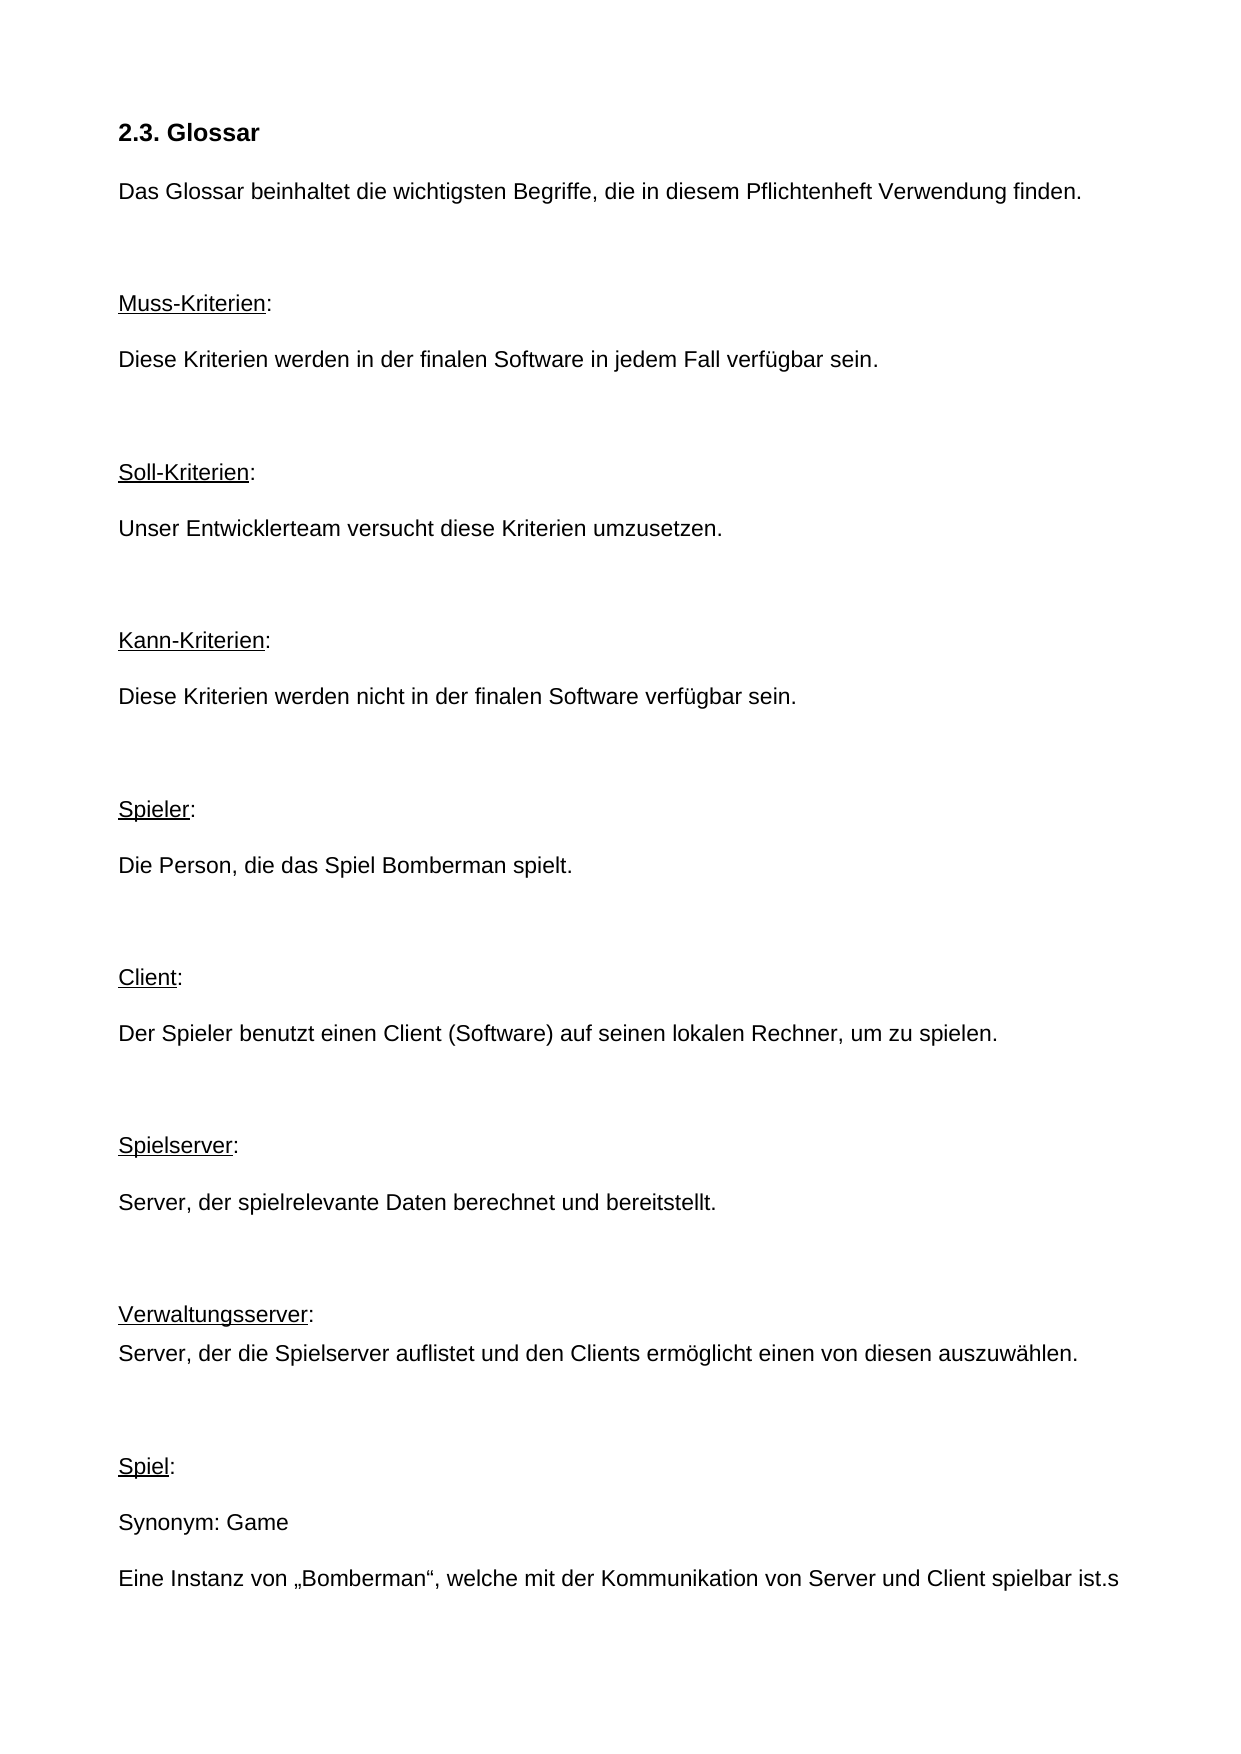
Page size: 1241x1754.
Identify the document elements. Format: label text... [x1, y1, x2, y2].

text Muss-Kriterien: [118, 290, 1122, 317]
text Kann-Kriterien: [118, 627, 1122, 653]
text Diese Kriterien werden nicht in der finalen Software verfügbar sein. [118, 683, 1122, 709]
text Soll-Kriterien: [118, 459, 1122, 485]
text Client: [118, 964, 1122, 990]
text 2.3. Glossar [118, 118, 1122, 147]
text Die Person, die das Spiel Bomberman spielt. [118, 852, 1122, 878]
text Spielserver: [118, 1132, 1122, 1159]
text Eine Instanz von „Bomberman“, welche mit der Kommunikation von Server und Client spielbar ist.s [118, 1565, 1122, 1591]
text Synonym: Game [118, 1509, 1122, 1535]
text Das Glossar beinhaltet die wichtigsten Begriffe, die in diesem Pflichtenheft Verwendung finden. [118, 178, 1122, 204]
text Spieler: [118, 796, 1122, 822]
text Server, der spielrelevante Daten berechnet und bereitstellt. [118, 1188, 1122, 1215]
text Spiel: [118, 1453, 1122, 1479]
text Diese Kriterien werden in der finalen Software in jedem Fall verfügbar sein. [118, 346, 1122, 373]
text Der Spieler benutzt einen Client (Software) auf seinen lokalen Rechner, um zu spielen. [118, 1020, 1122, 1046]
text Unser Entwicklerteam versucht diese Kriterien umzusetzen. [118, 515, 1122, 541]
text Verwaltungsserver: Server, der die Spielserver auflistet und den Clients ermöglicht einen von diesen auszuwählen. [118, 1301, 1122, 1367]
